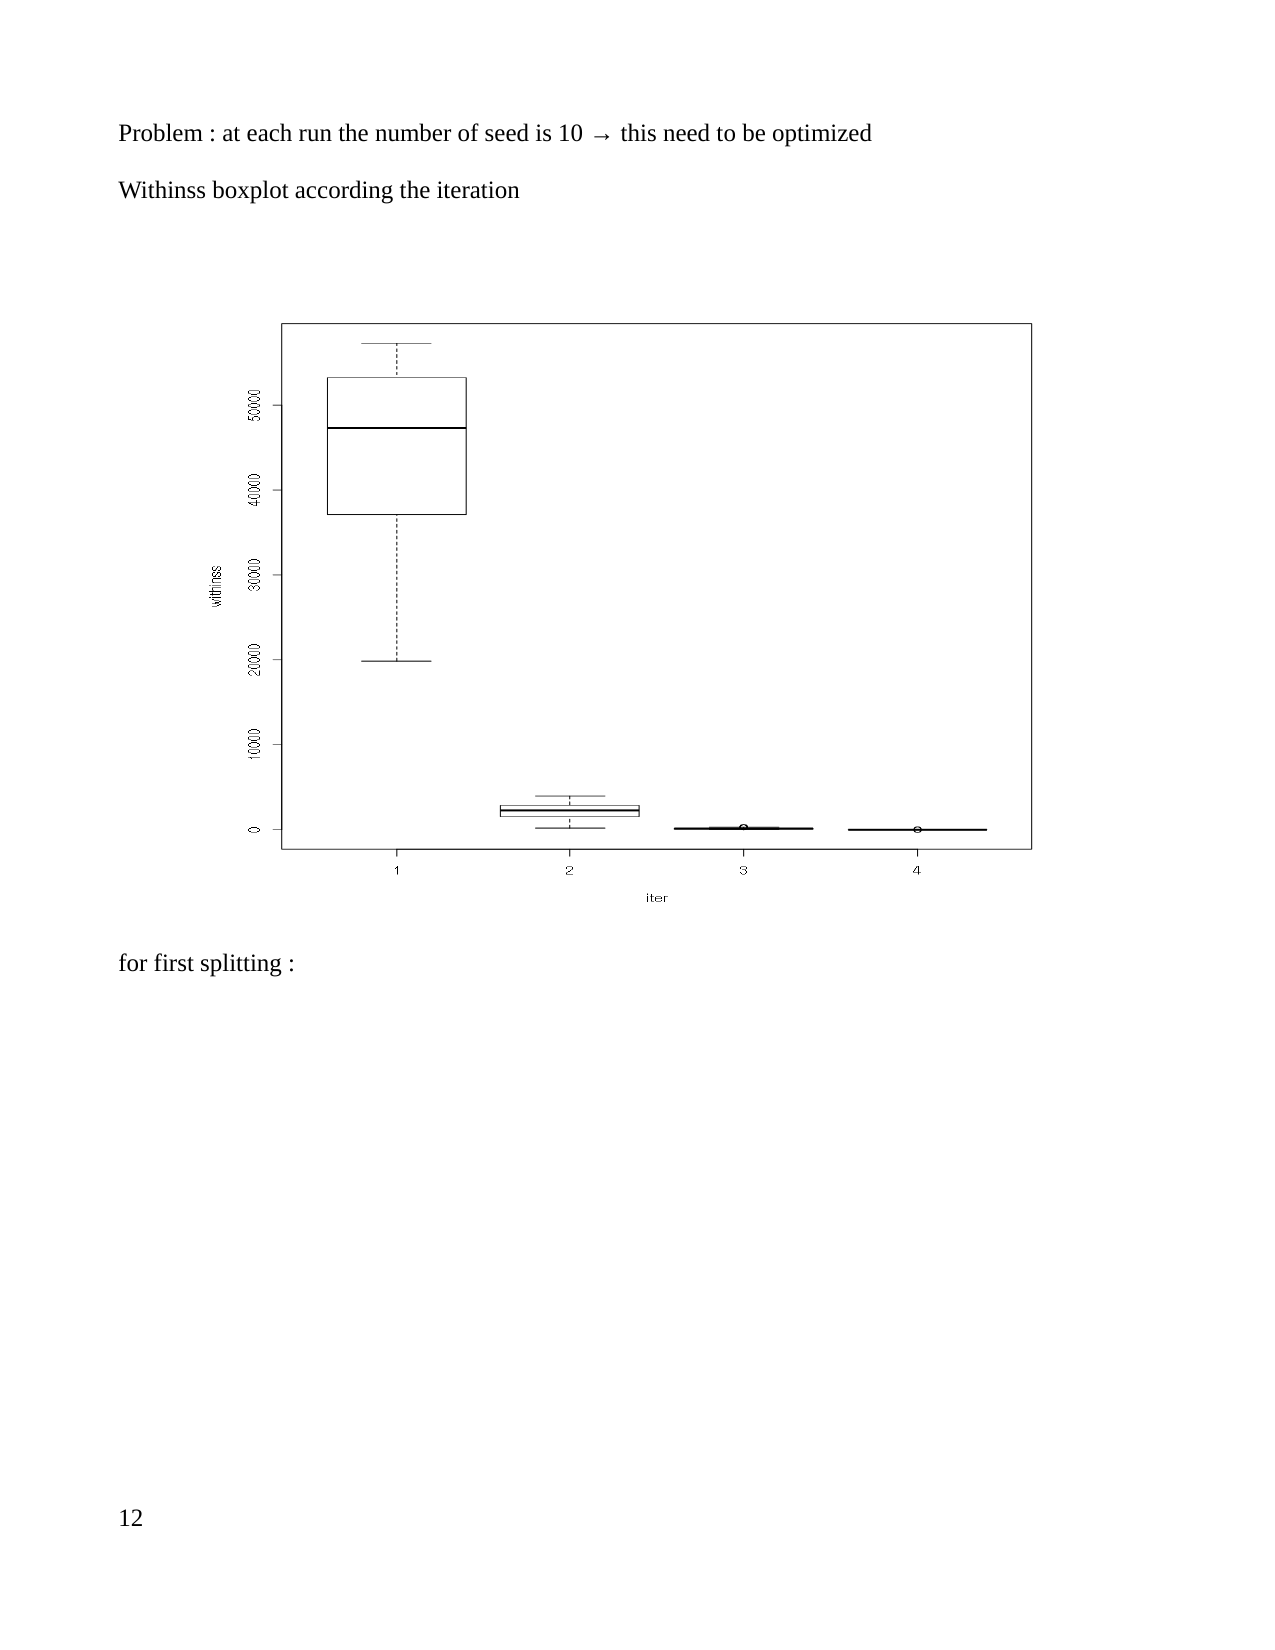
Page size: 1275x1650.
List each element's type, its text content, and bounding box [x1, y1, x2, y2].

picture [204, 266, 1071, 920]
text Withinss boxplot according the iteration [118, 176, 1157, 204]
text Problem : at each run the number of seed is 10 → this need to be optimized [118, 118, 1157, 147]
text for first splitting : [118, 948, 1157, 977]
